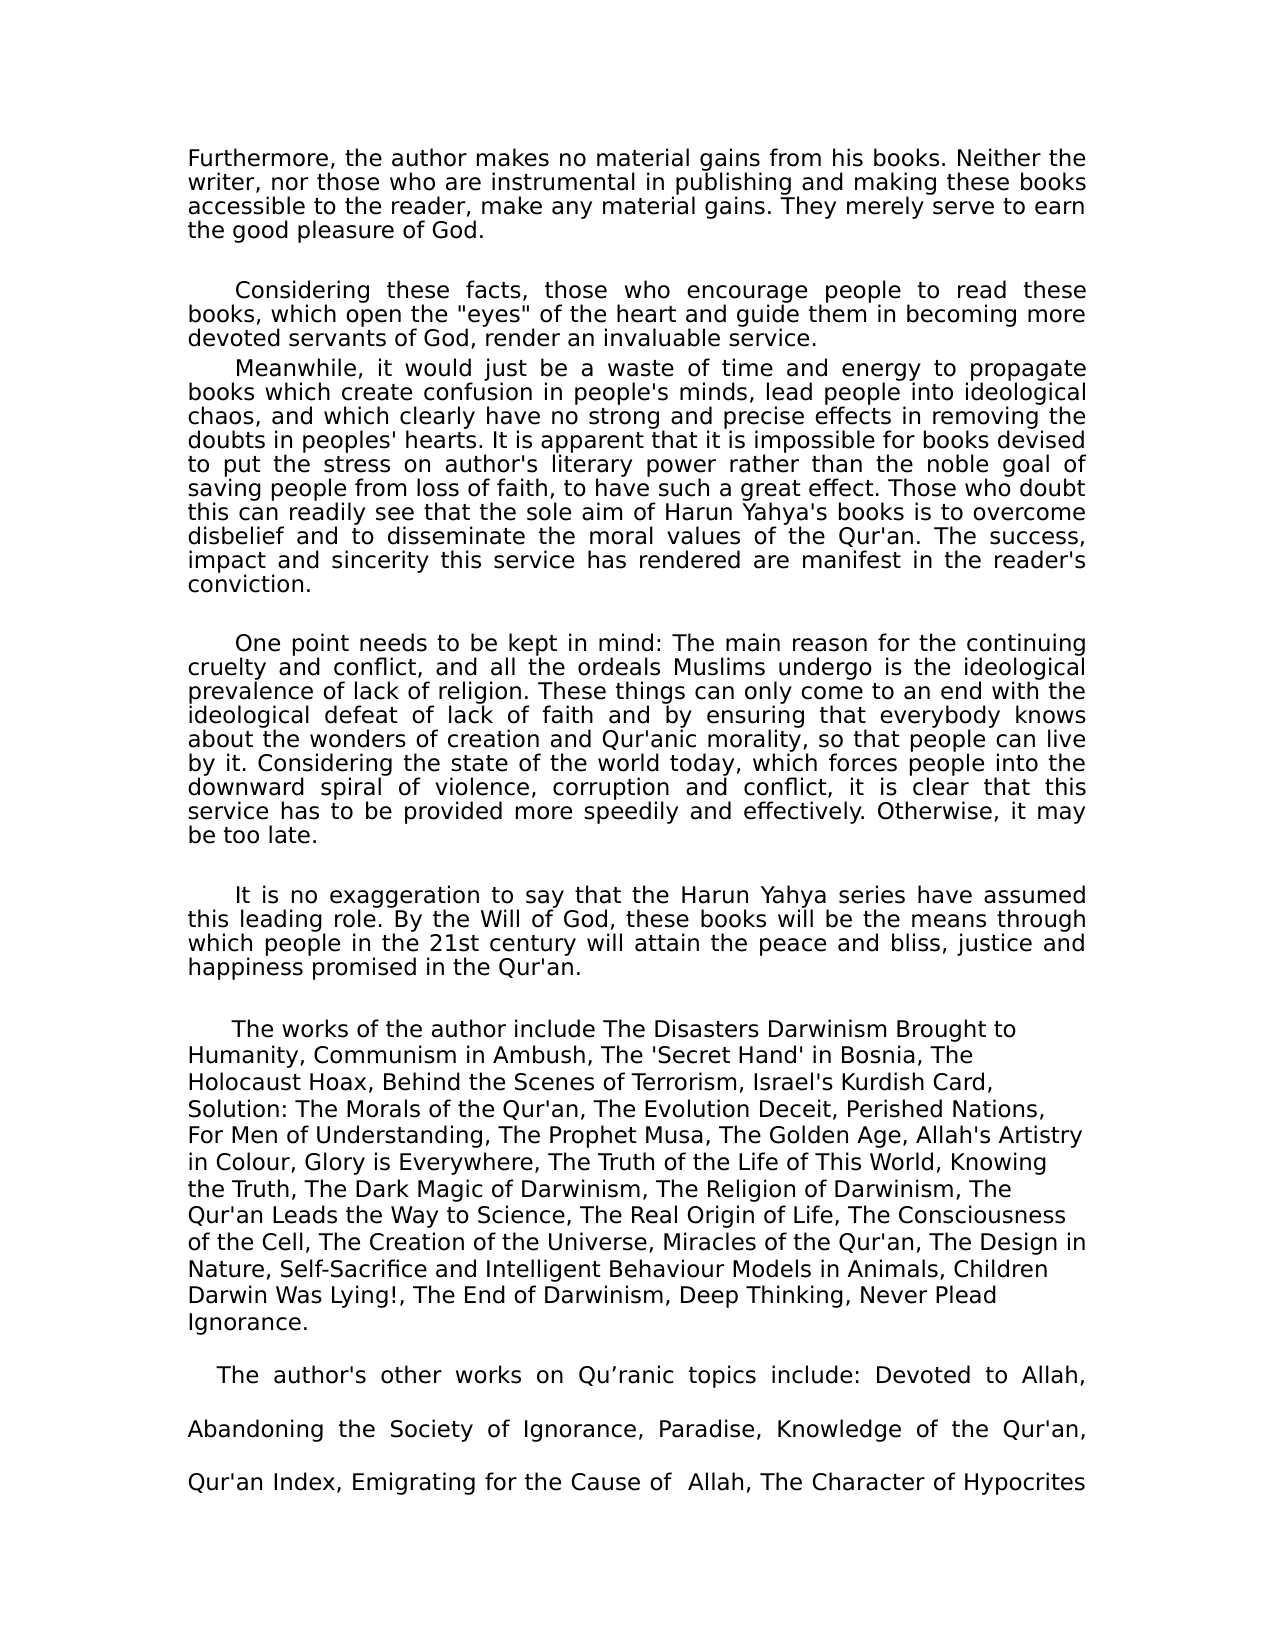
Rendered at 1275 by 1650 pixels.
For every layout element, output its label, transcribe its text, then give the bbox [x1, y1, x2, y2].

text The works of the author include The Disasters Darwinism Brought to Humanity, Communism in Ambush, The 'Secret Hand' in Bosnia, The Holocaust Hoax, Behind the Scenes of Terrorism, Israel's Kurdish Card, Solution: The Morals of the Qur'an, The Evolution Deceit, Perished Nations, For Men of Understanding, The Prophet Musa, The Golden Age, Allah's Artistry in Colour, Glory is Everywhere, The Truth of the Life of This World, Knowing the Truth, The Dark Magic of Darwinism, The Religion of Darwinism, The Qur'an Leads the Way to Science, The Real Origin of Life, The Consciousness of the Cell, The Creation of the Universe, Miracles of the Qur'an, The Design in Nature, Self-Sacrifice and Intelligent Behaviour Models in Animals, Children Darwin Was Lying!, The End of Darwinism, Deep Thinking, Never Plead Ignorance. [187, 1016, 1088, 1336]
text Considering these facts, those who encourage people to read these books, which open the "eyes" of the heart and guide them in becoming more devoted servants of God, render an invaluable service. [187, 279, 1088, 351]
text It is no exaggeration to say that the Harun Yahya series have assumed this leading role. By the Will of God, these books will be the means through which people in the 21st century will attain the peace and bliss, justice and happiness promised in the Qur'an. [187, 884, 1088, 980]
text The author's other works on Qu’ranic topics include: Devoted to Allah, Abandoning the Society of Ignorance, Paradise, Knowledge of the Qur'an, Qur'an Index, Emigrating for the Cause of Allah, The Character of Hypocrites [187, 1362, 1088, 1496]
text Furthermore, the author makes no material gains from his books. Neither the writer, nor those who are instrumental in publishing and making these books accessible to the reader, make any material gains. They merely serve to earn the good pleasure of God. [187, 148, 1088, 243]
text One point needs to be kept in mind: The main reason for the continuing cruelty and conflict, and all the ordeals Muslims undergo is the ideological prevalence of lack of religion. These things can only come to an end with the ideological defeat of lack of faith and by ensuring that everybody knows about the wonders of creation and Qur'anic morality, so that people can live by it. Considering the state of the world today, which forces people into the downward spiral of violence, corruption and conflict, it is clear that this service has to be provided more speedily and effectively. Otherwise, it may be too late. [187, 633, 1088, 848]
text Meanwhile, it would just be a waste of time and energy to propagate books which create confusion in people's minds, lead people into ideological chaos, and which clearly have no strong and precise effects in removing the doubts in peoples' hearts. It is apparent that it is impossible for books devised to put the stress on author's literary power rather than the noble goal of saving people from loss of faith, to have such a great effect. Those who doubt this can readily see that the sole aim of Harun Yahya's books is to overcome disbelief and to disseminate the moral values of the Qur'an. The success, impact and sincerity this service has rendered are manifest in the reader's conviction. [187, 357, 1088, 597]
